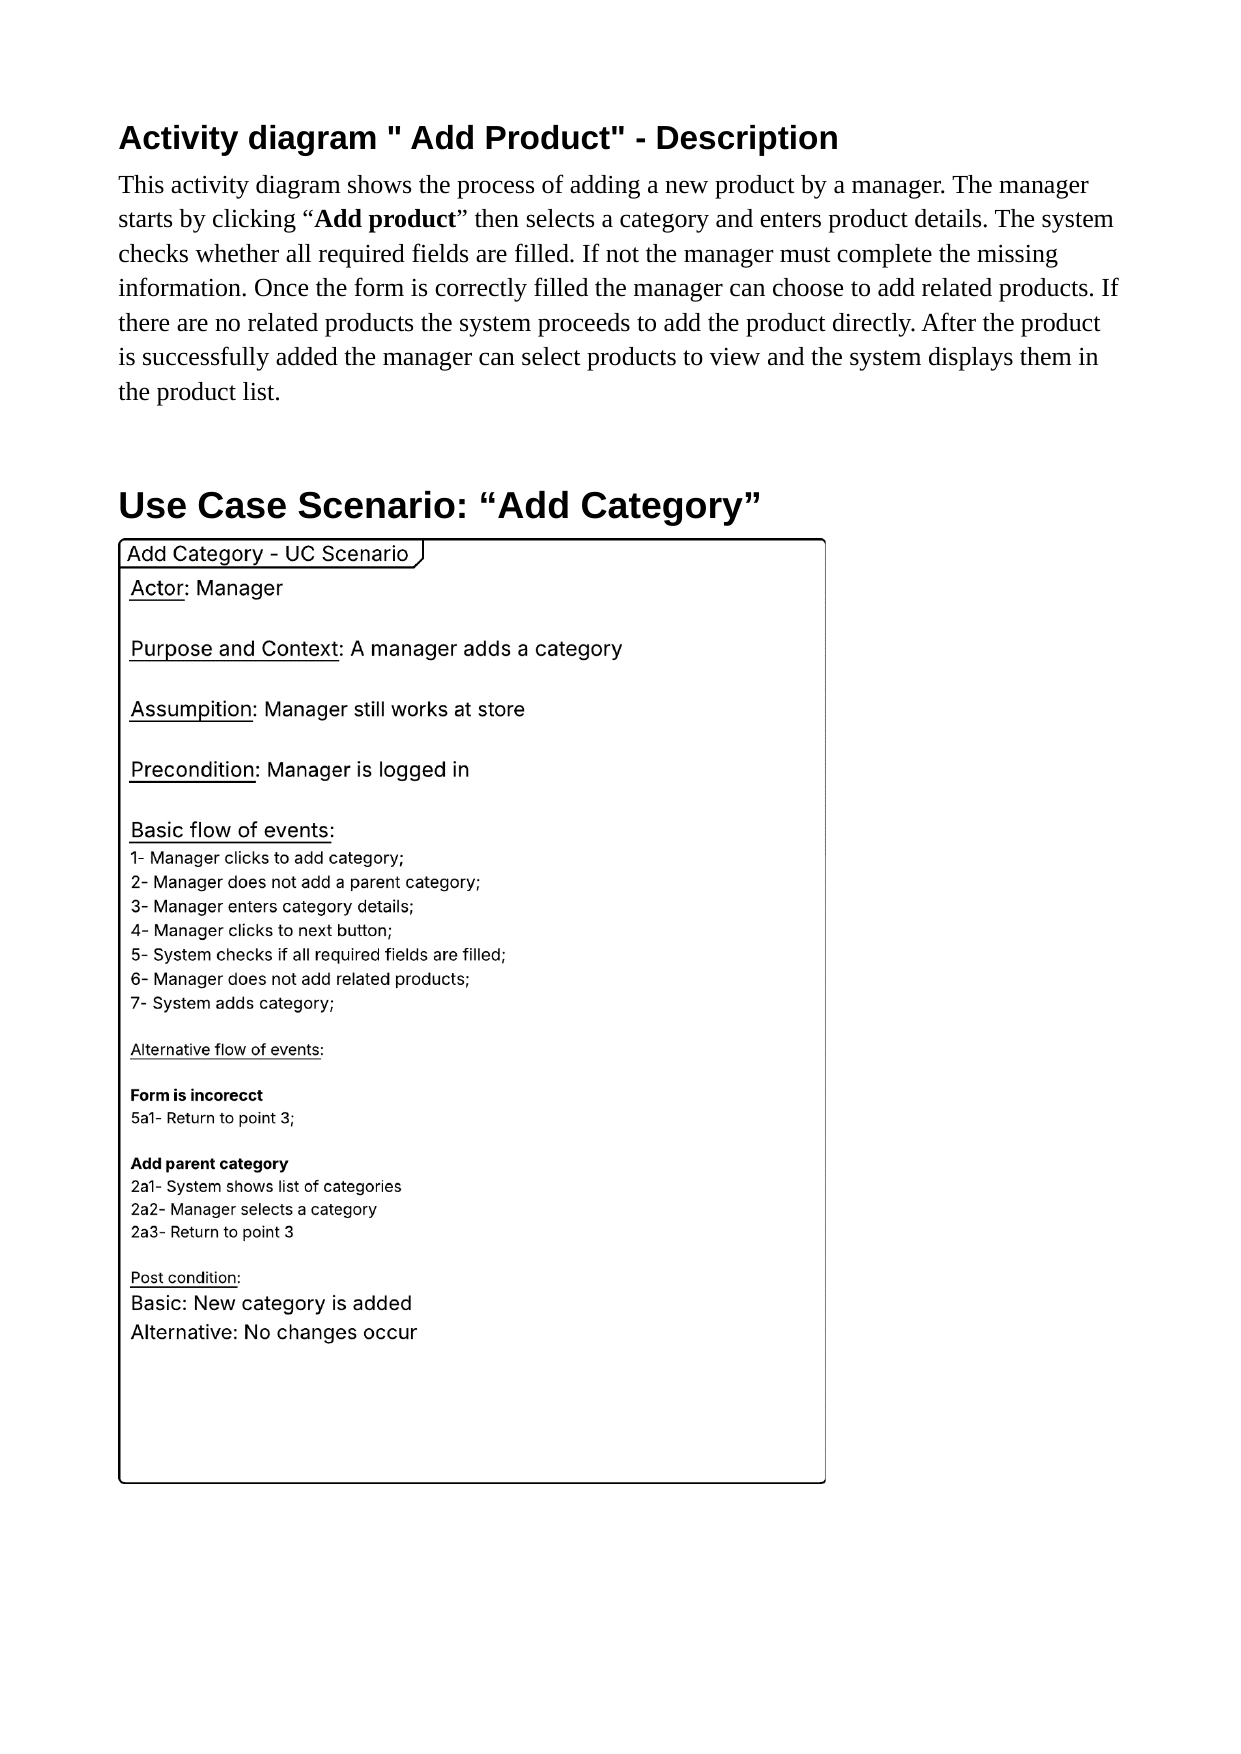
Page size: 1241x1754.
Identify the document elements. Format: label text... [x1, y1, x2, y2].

subtitle Activity diagram " Add Product" - Description [118, 118, 1122, 157]
text This activity diagram shows the process of adding a new product by a manager. The manager starts by clicking “Add product” then selects a category and enters product details. The system checks whether all required fields are filled. If not the manager must complete the missing information. Once the form is correctly filled the manager can choose to add related products. If there are no related products the system proceeds to add the product directly. After the product is successfully added the manager can select products to view and the system displays them in the product list. [118, 169, 1122, 406]
subtitle Use Case Scenario: “Add Category” [118, 483, 1122, 526]
picture [118, 538, 826, 1484]
